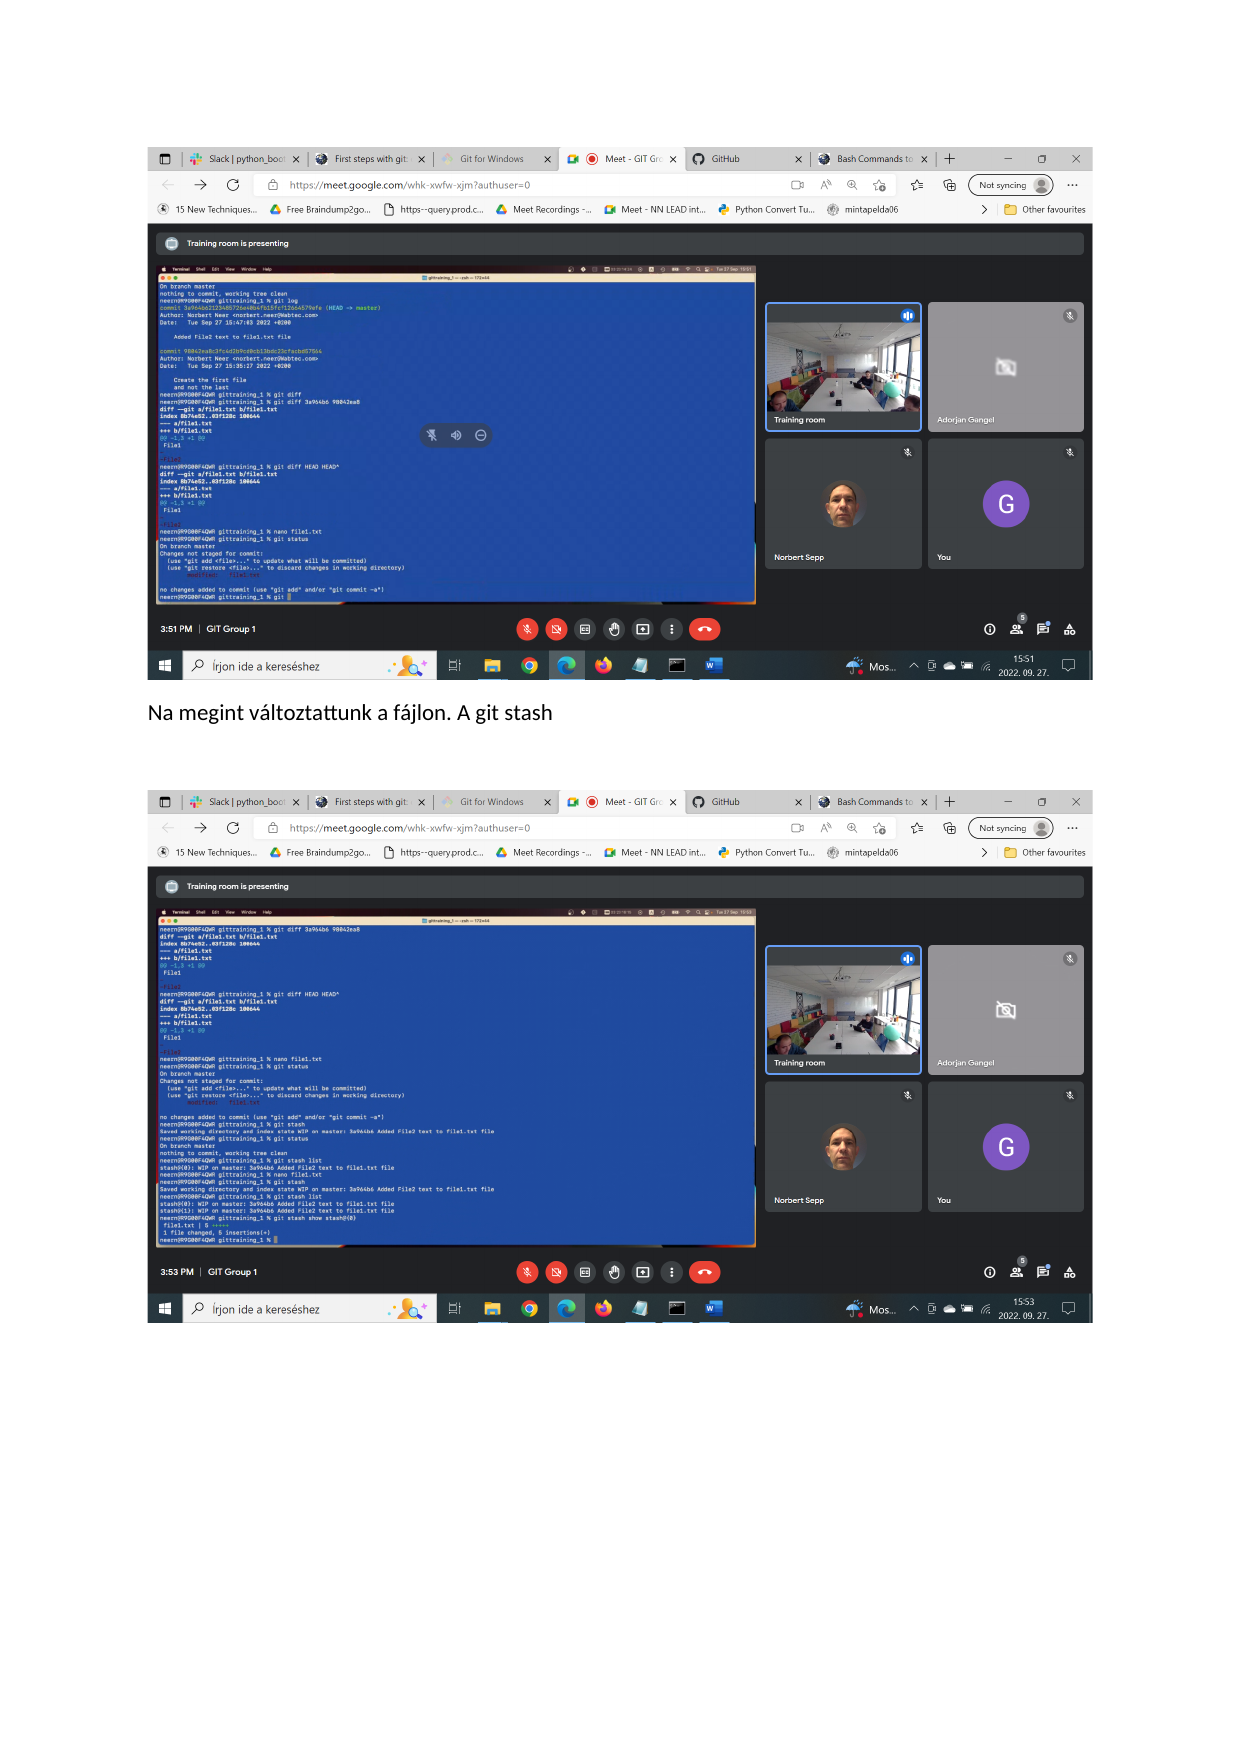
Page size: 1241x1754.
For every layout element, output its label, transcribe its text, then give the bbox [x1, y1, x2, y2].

text Na megint változtattunk a fájlon. A git stash [148, 698, 1093, 726]
